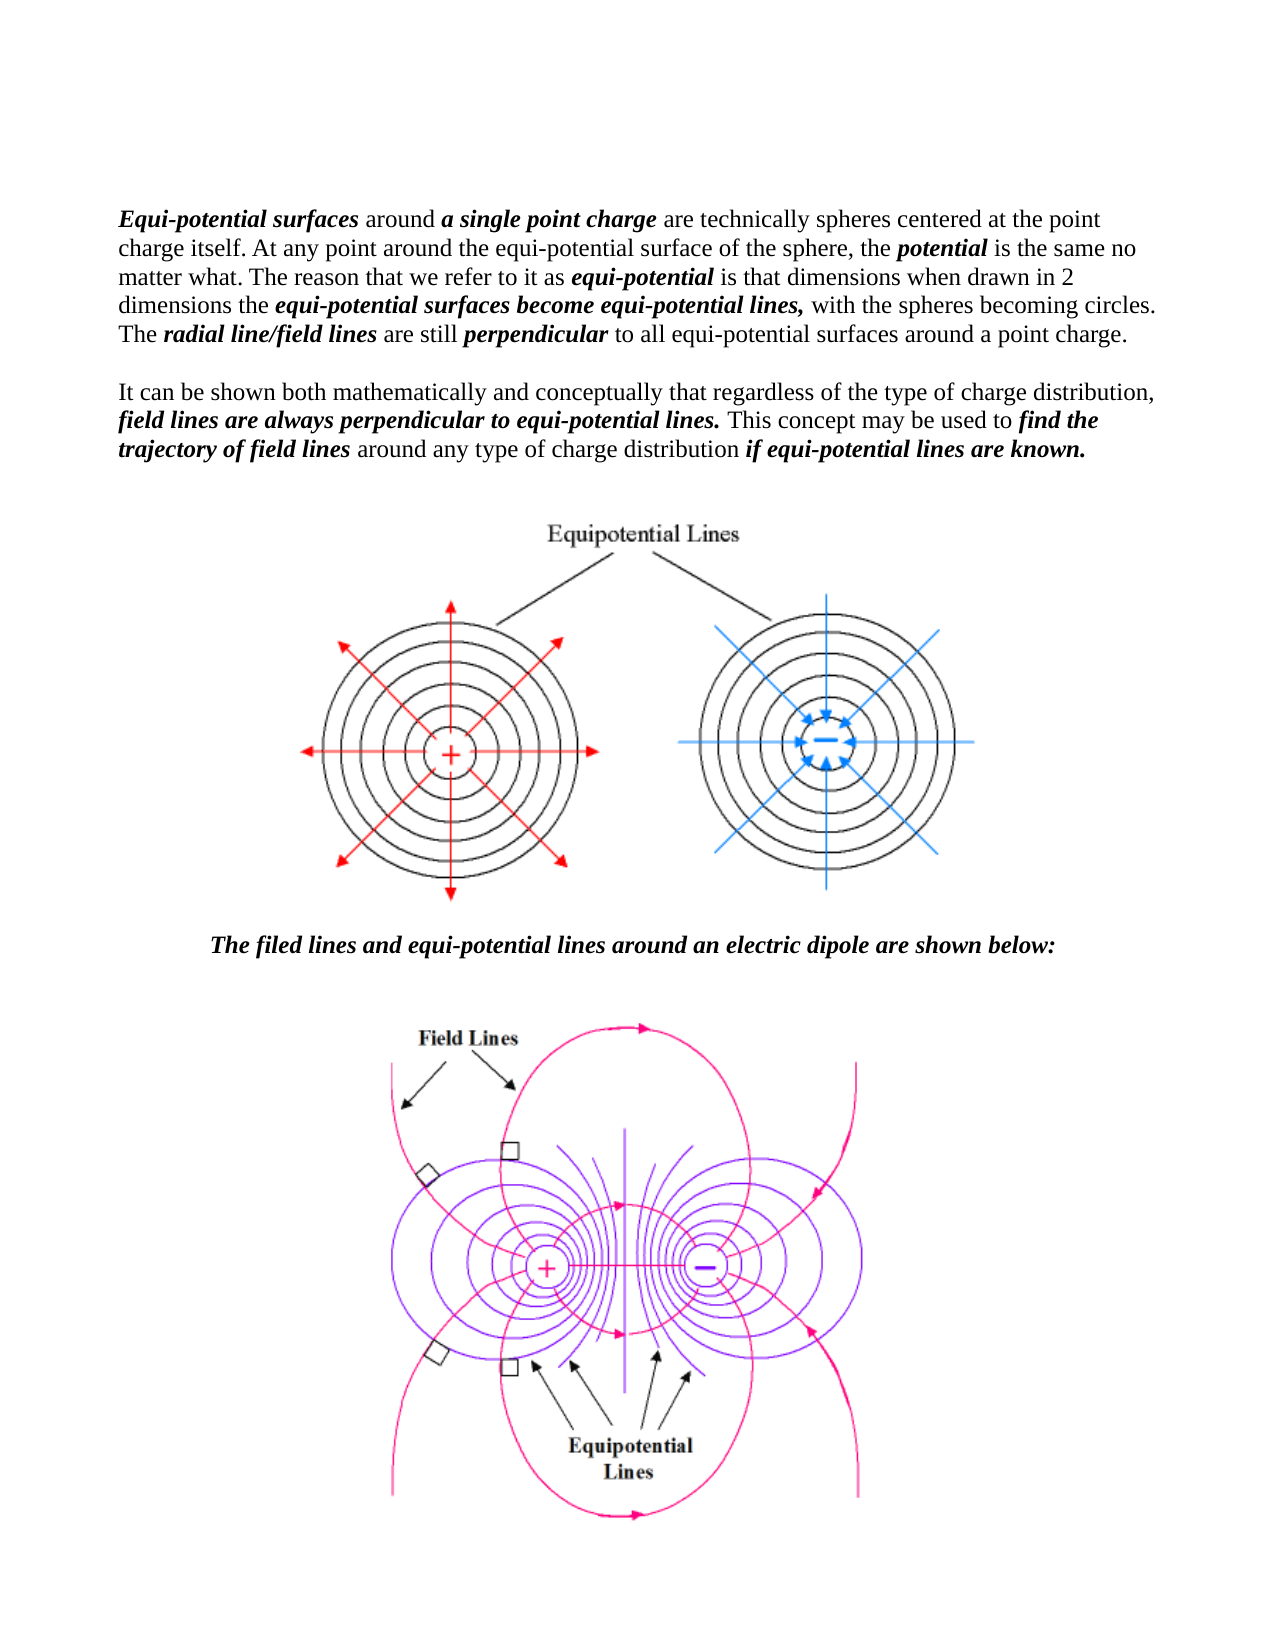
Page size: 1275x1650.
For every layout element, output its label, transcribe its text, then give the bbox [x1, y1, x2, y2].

text Equi-potential surfaces around a single point charge are technically spheres centered at the point charge itself. At any point around the equi-potential surface of the sphere, the potential is the same no matter what. The reason that we refer to it as equi-potential is that dimensions when drawn in 2 dimensions the equi-potential surfaces become equi-potential lines, with the spheres becoming circles. The radial line/field lines are still perpendicular to all equi-potential surfaces around a point charge. [118, 204, 1157, 348]
text The filed lines and equi-potential lines around an electric dipole are shown below: [118, 931, 1157, 959]
picture [390, 1022, 864, 1522]
picture [300, 520, 976, 902]
text It can be shown both mathematically and conceptually that regardless of the type of charge distribution, field lines are always perpendicular to equi-potential lines. This concept may be used to find the trajectory of field lines around any type of charge distribution if equi-potential lines are known. [118, 377, 1157, 463]
